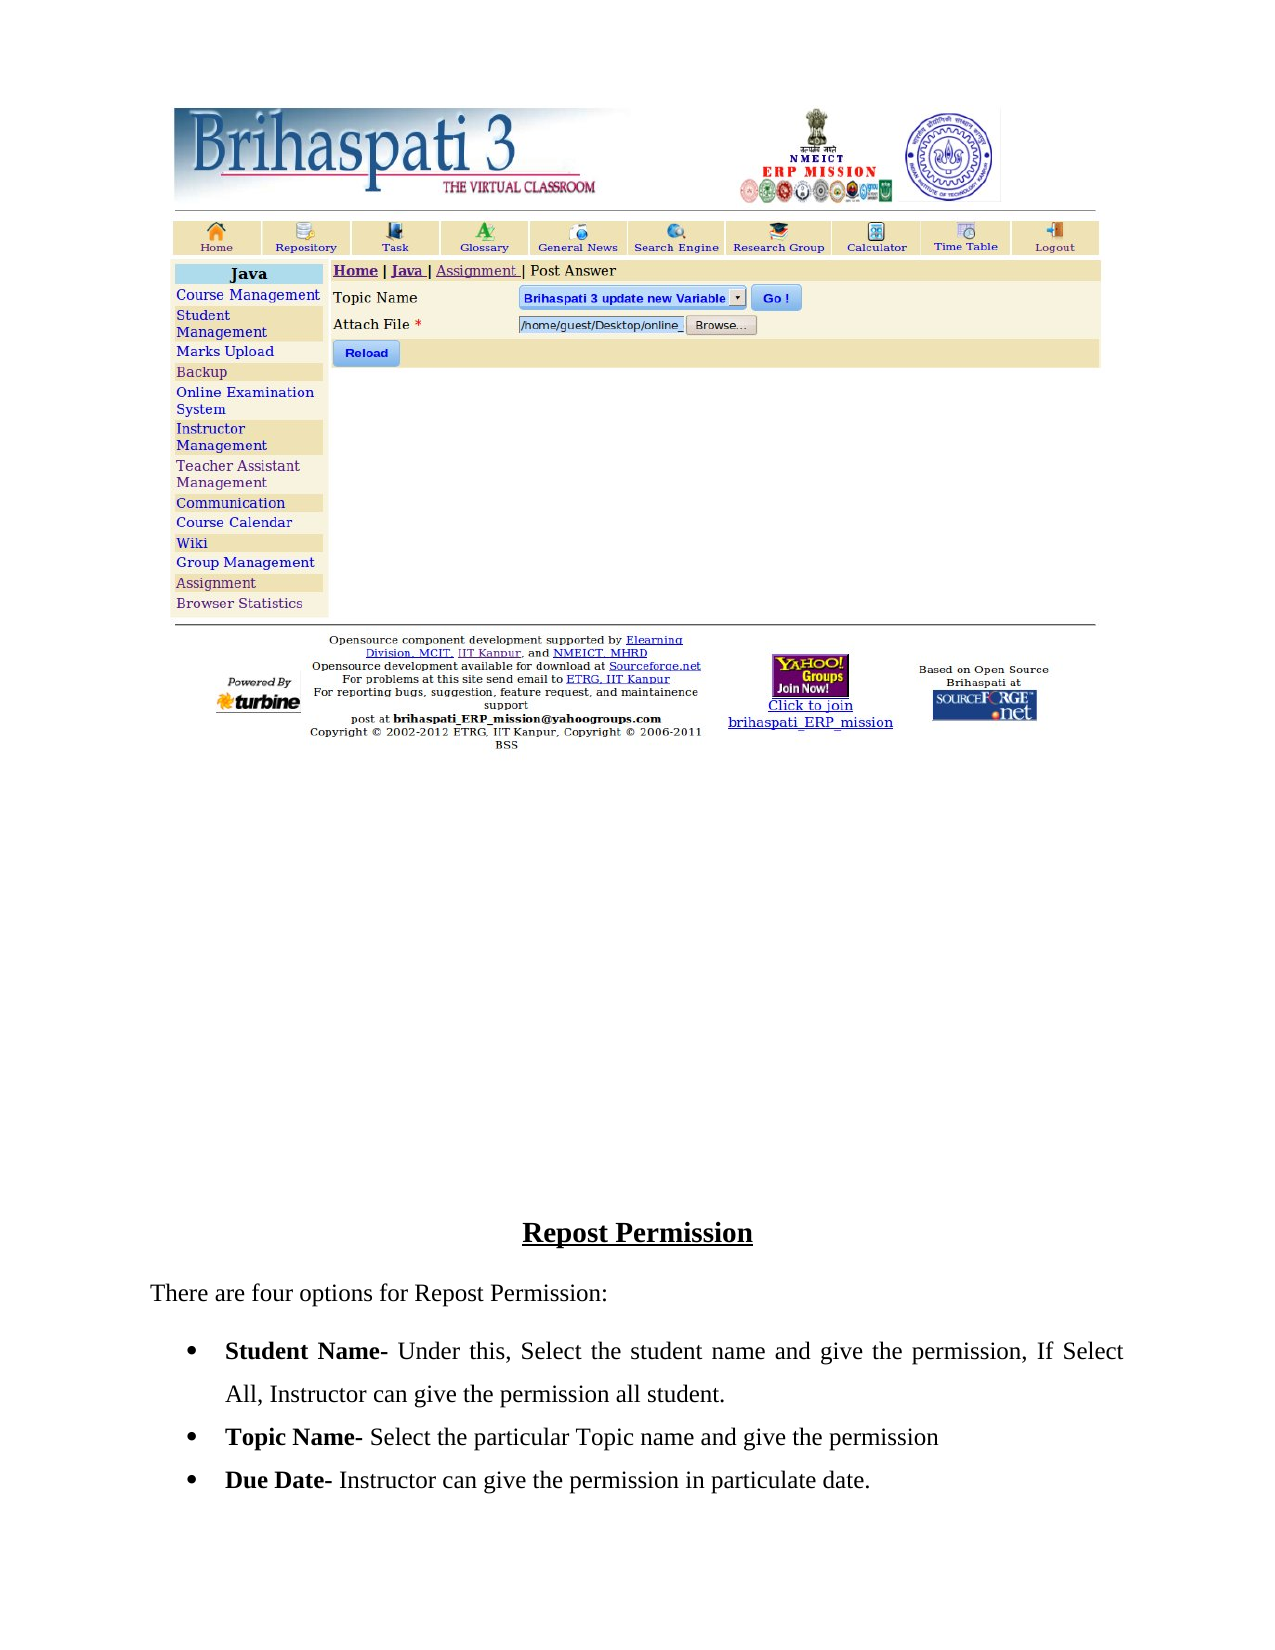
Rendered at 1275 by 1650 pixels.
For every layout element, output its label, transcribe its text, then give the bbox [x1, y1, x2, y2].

subtitle Repost Permission [150, 1215, 1125, 1249]
text There are four options for Repost Permission: [150, 1278, 1125, 1307]
picture [170, 105, 1105, 762]
list Student Name- Under this, Select the student name and give the permission, If Select All, Instructor can give the permission all student. [187, 1336, 1125, 1408]
list Due Date- Instructor can give the permission in particulate date. [187, 1465, 1125, 1494]
list Topic Name- Select the particular Topic name and give the permission [187, 1422, 1125, 1451]
